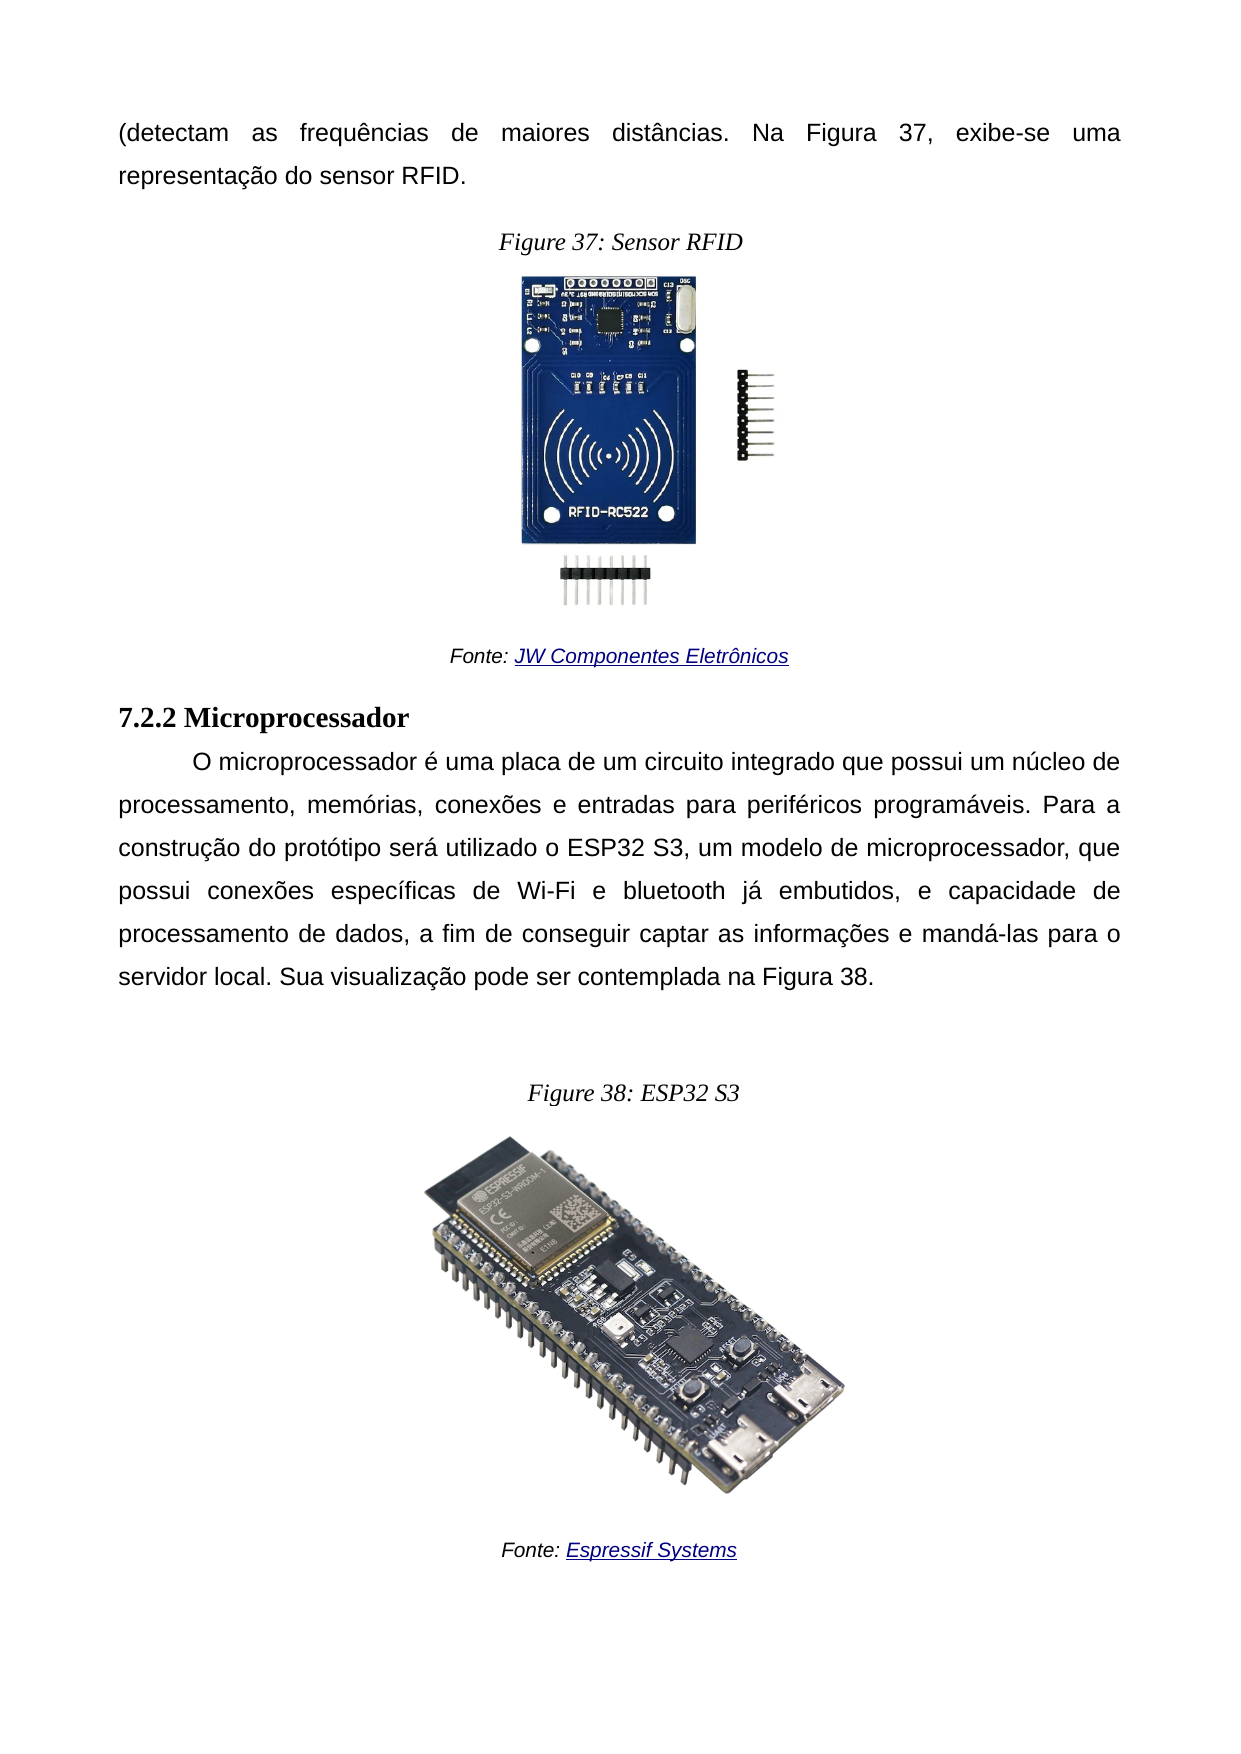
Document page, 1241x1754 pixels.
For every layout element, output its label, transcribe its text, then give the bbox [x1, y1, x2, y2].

text Fonte: Espressif Systems [118, 1066, 1122, 1562]
text Figure 38: ESP32 S3 [411, 1078, 859, 1106]
text O microprocessador é uma placa de um circuito integrado que possui um núcleo de processamento, memórias, conexões e entradas para periféricos programáveis. Para a construção do protótipo será utilizado o ESP32 S3, um modelo de microprocessador, que possui conexões específicas de Wi-Fi e bluetooth já embutidos, e capacidade de processamento de dados, a fim de conseguir captar as informações e mandá-las para o servidor local. Sua visualização pode ser contemplada na Figura 38. [118, 747, 1122, 991]
subtitle 7.2.2 Microprocessador [118, 701, 1122, 734]
picture [410, 1106, 859, 1509]
text (detectam as frequências de maiores distâncias. Na Figura 37, exibe-se uma representação do sensor RFID. [118, 118, 1122, 190]
text Figure 37: Sensor RFID [453, 227, 791, 256]
text Fonte: JW Componentes Eletrônicos [118, 213, 1122, 668]
picture [577, 256, 755, 636]
